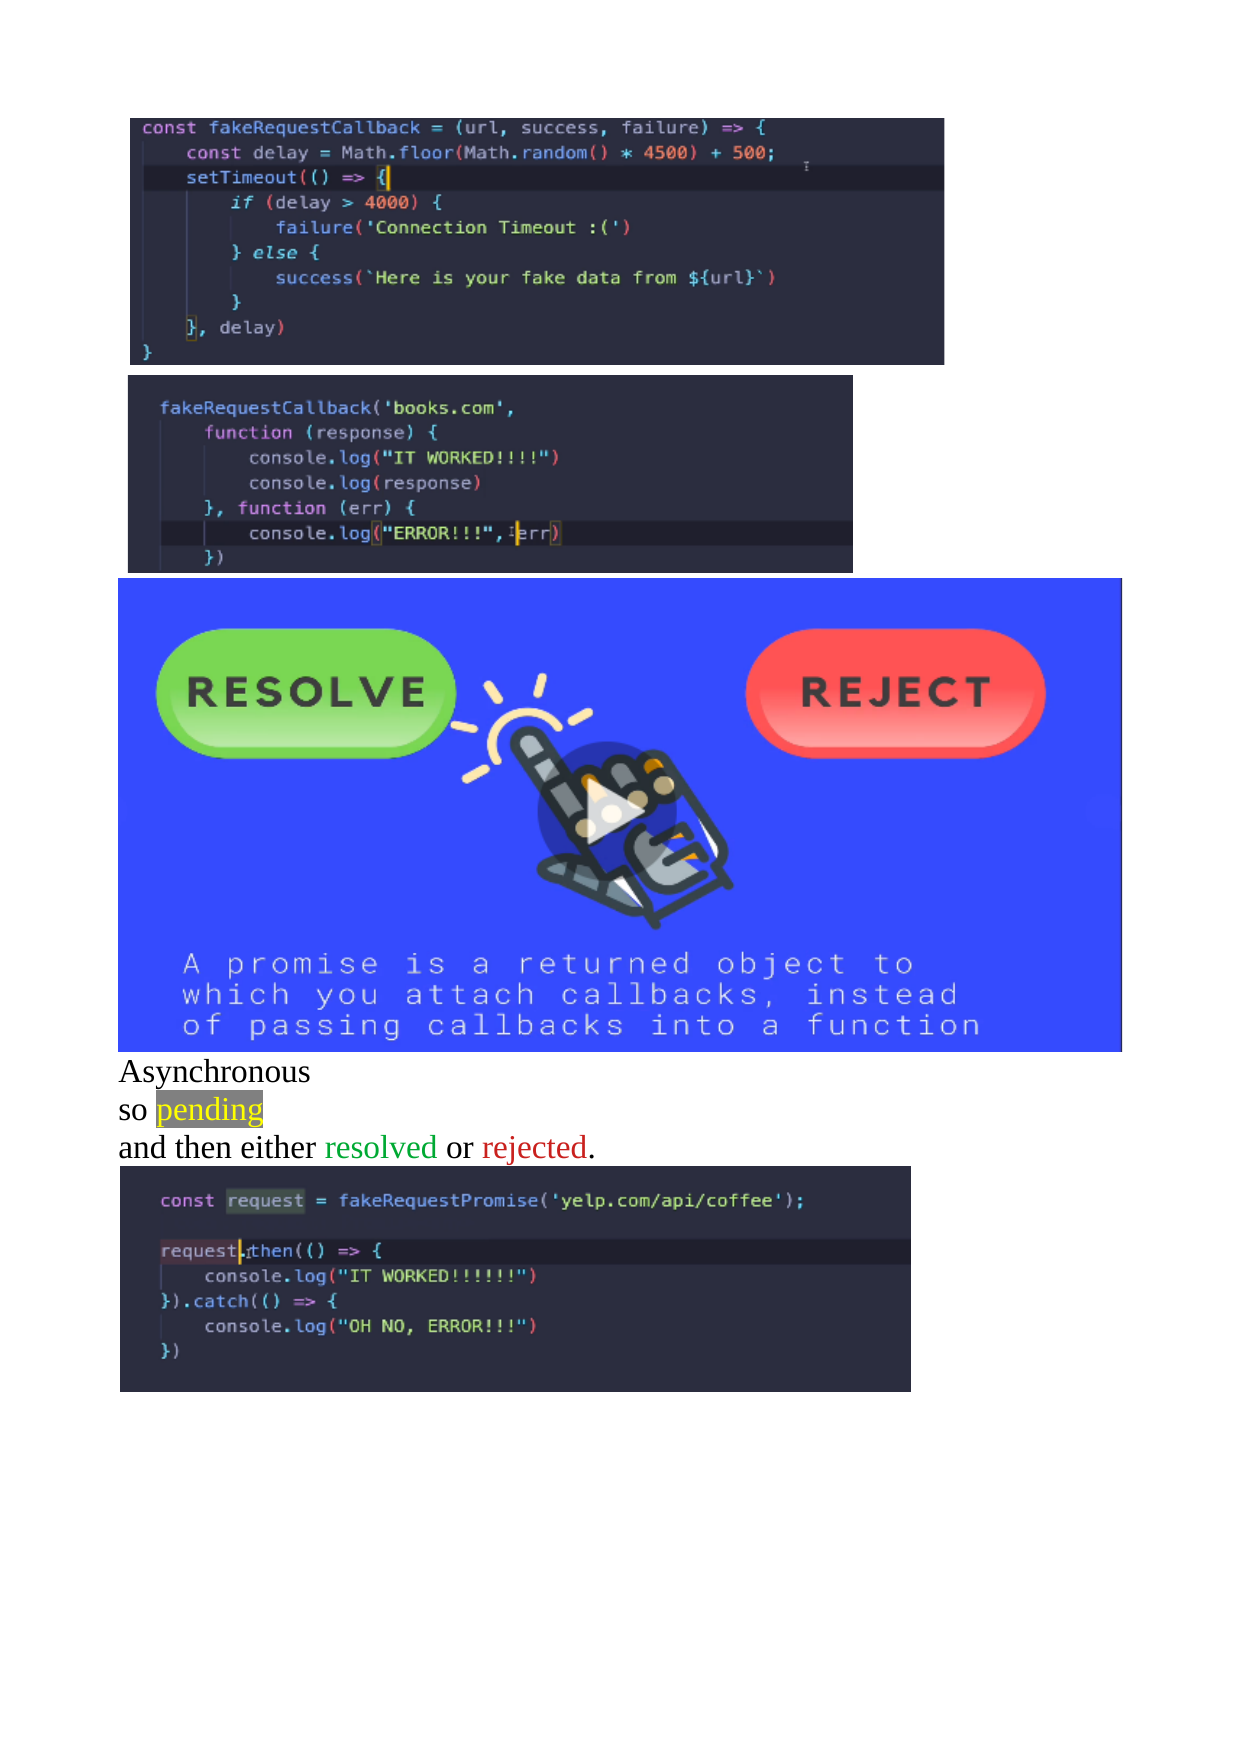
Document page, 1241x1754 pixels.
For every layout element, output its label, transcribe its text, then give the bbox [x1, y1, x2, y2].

picture [130, 118, 945, 365]
picture [127, 375, 853, 573]
picture [118, 578, 1123, 1052]
picture [120, 1166, 911, 1392]
text and then either resolved or rejected. [118, 1128, 1122, 1166]
text Asynchronous [118, 1052, 1122, 1089]
text so pending [118, 1089, 1122, 1128]
